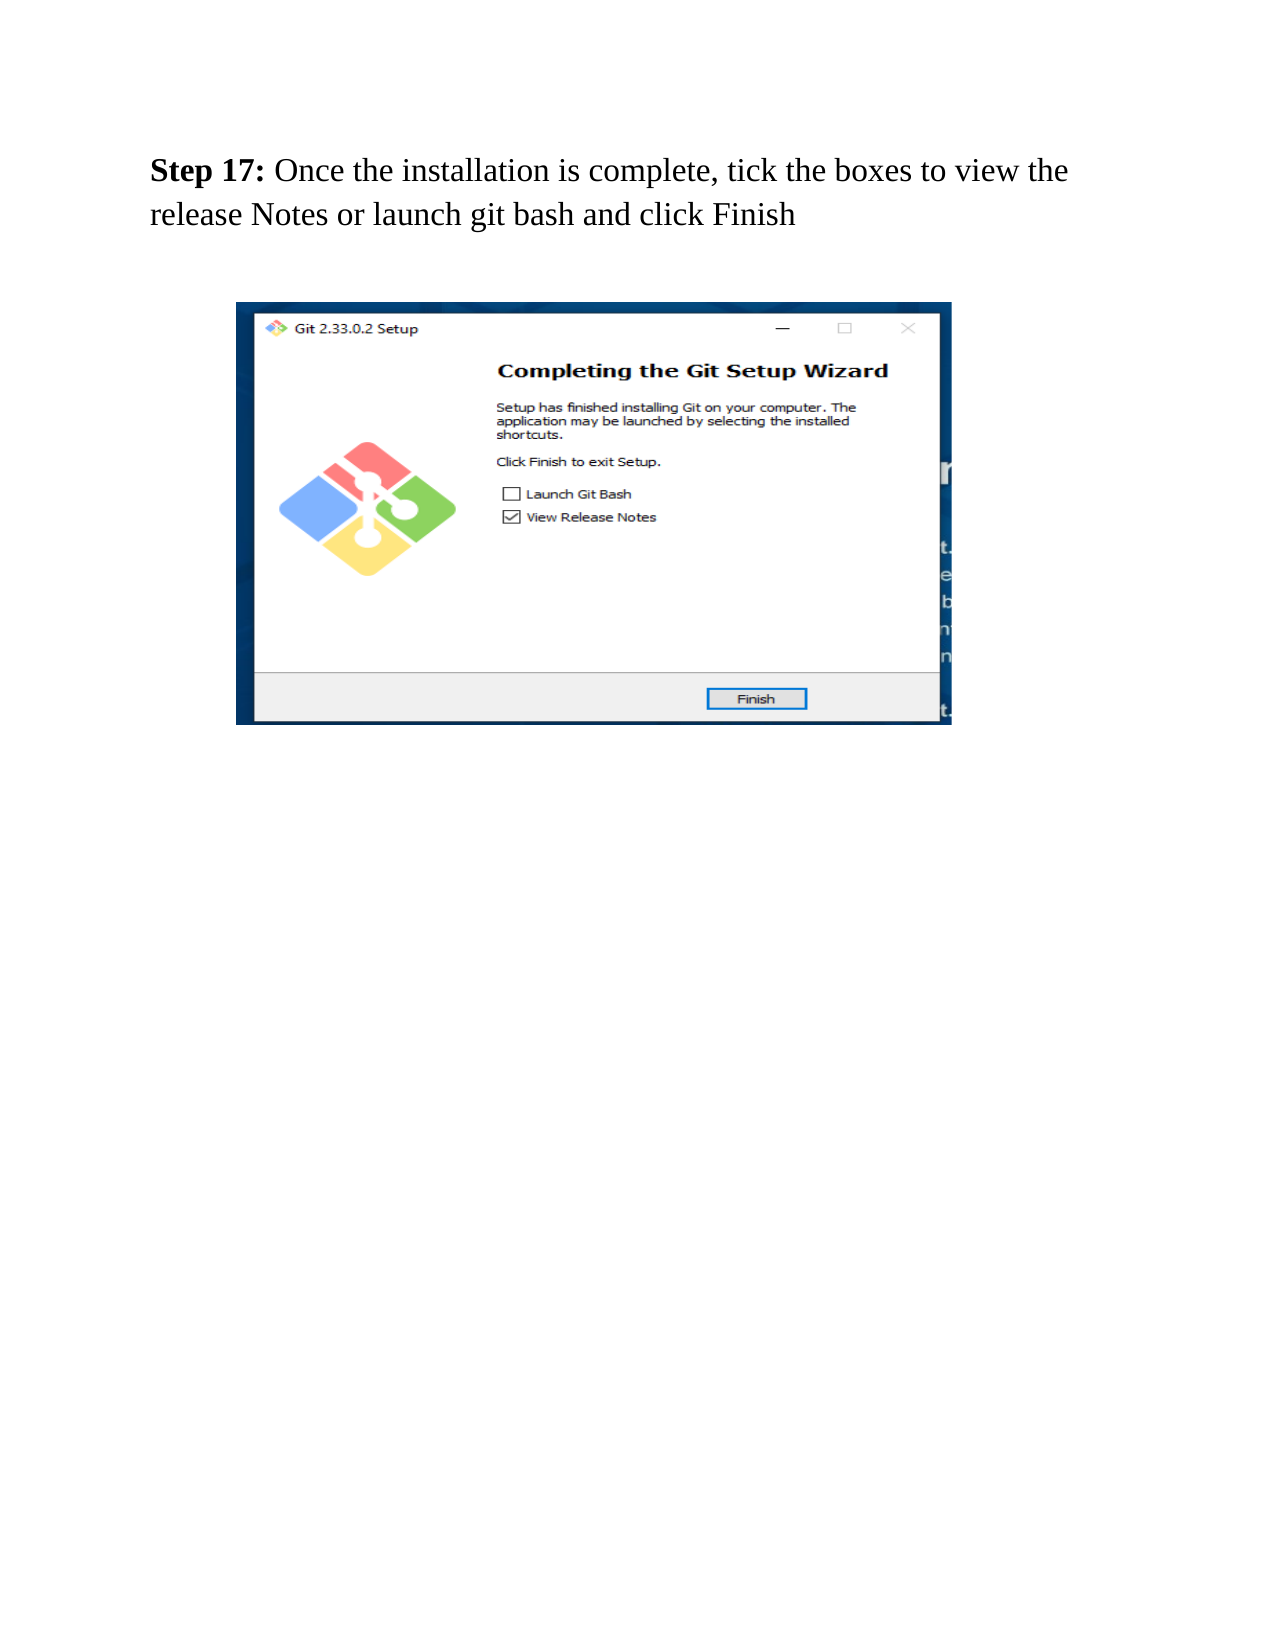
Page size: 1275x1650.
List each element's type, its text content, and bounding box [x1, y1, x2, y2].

text Step 17: Once the installation is complete, tick the boxes to view the release Notes or launch git bash and click Finish [150, 150, 1125, 232]
picture [236, 302, 952, 725]
